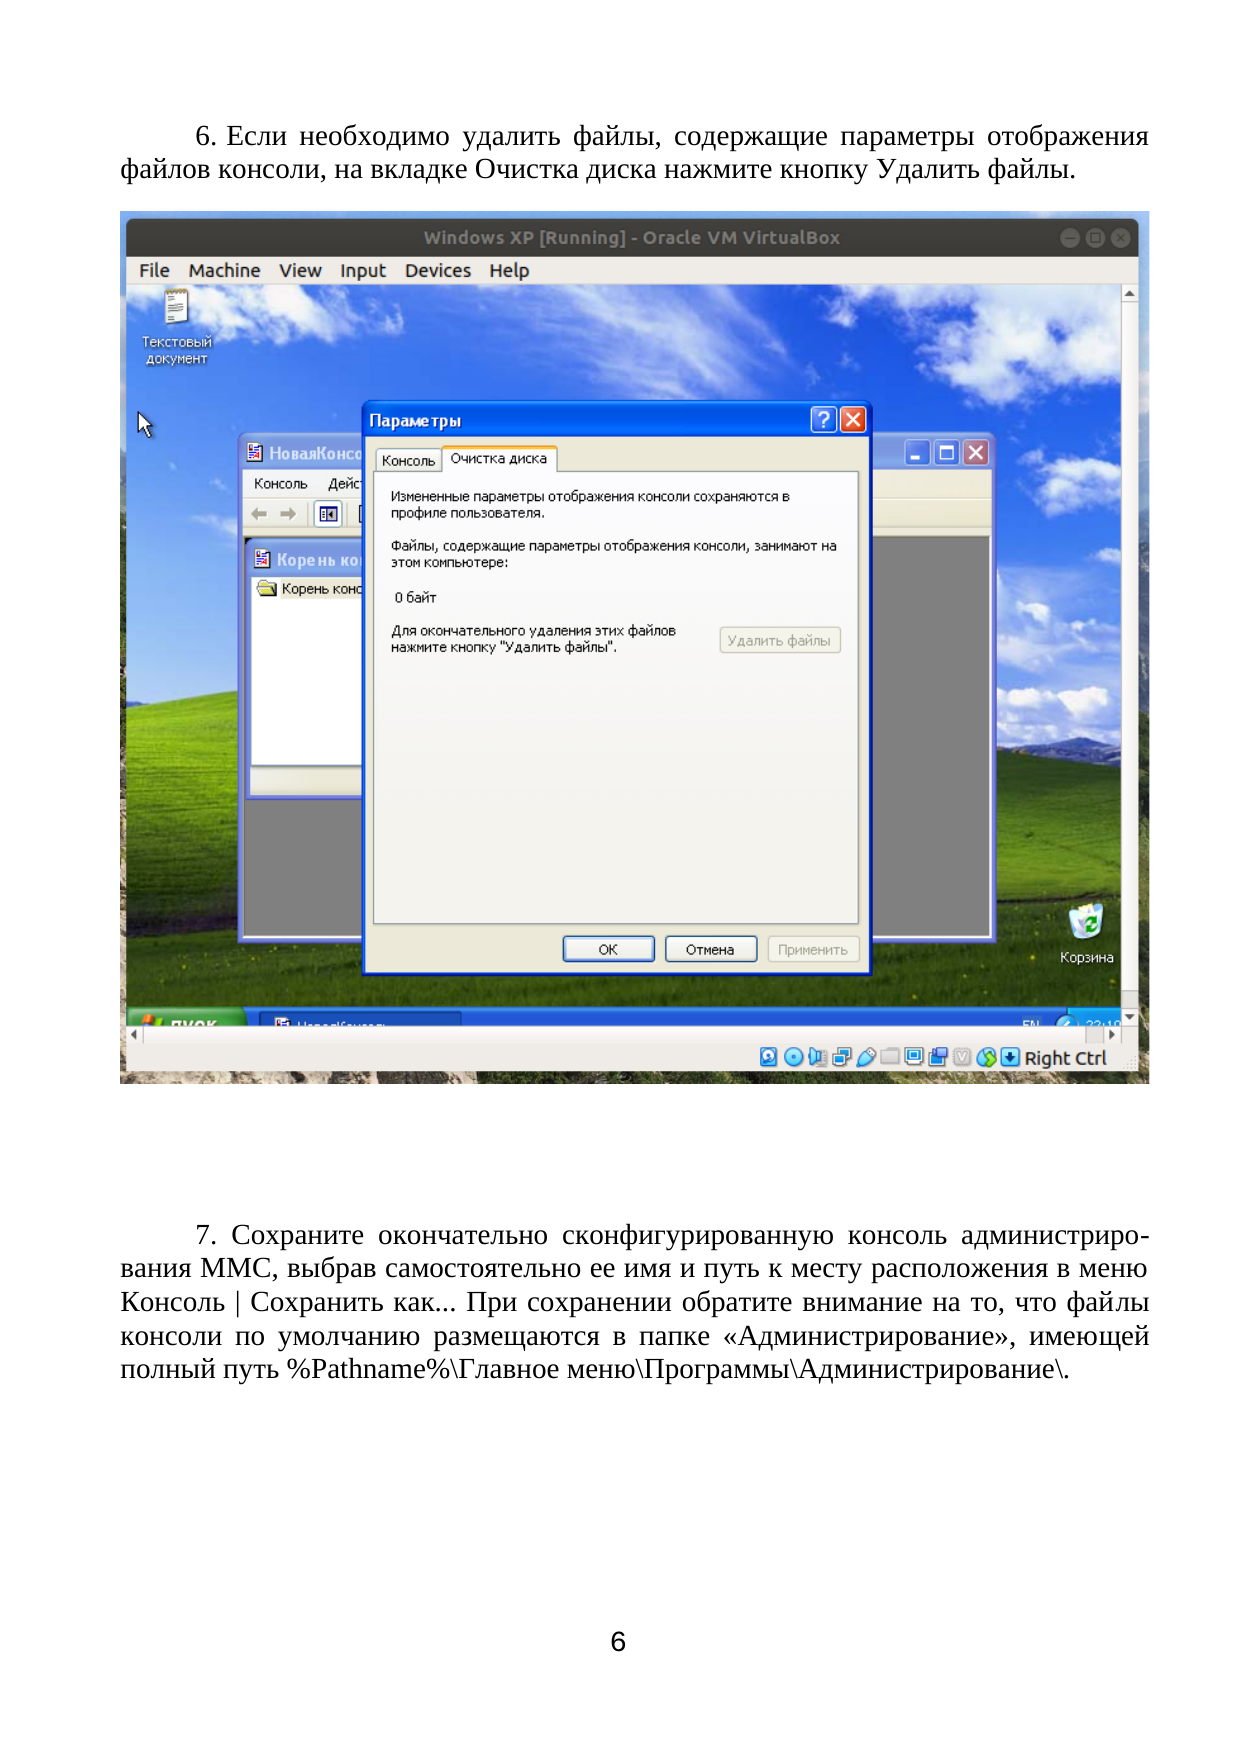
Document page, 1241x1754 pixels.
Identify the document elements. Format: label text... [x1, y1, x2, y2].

picture [120, 211, 1150, 1084]
list Сохраните окончательно сконфигурированную консоль администриро­вания MMC, выбрав самостоятельно ее имя и путь к месту расположения в меню Консоль | Сохранить как... При сохранении обратите внимание на то, что фай­лы консоли по умолчанию размещаются в папке «Администрирование», имею­щей полный путь %Pathname%\Главное меню\Программы\Администрирование\. [120, 1217, 1149, 1385]
list Если необходимо удалить файлы, содержащие параметры отображения файлов консоли, на вкладке Очистка диска нажмите кнопку Удалить файлы. [120, 118, 1149, 185]
